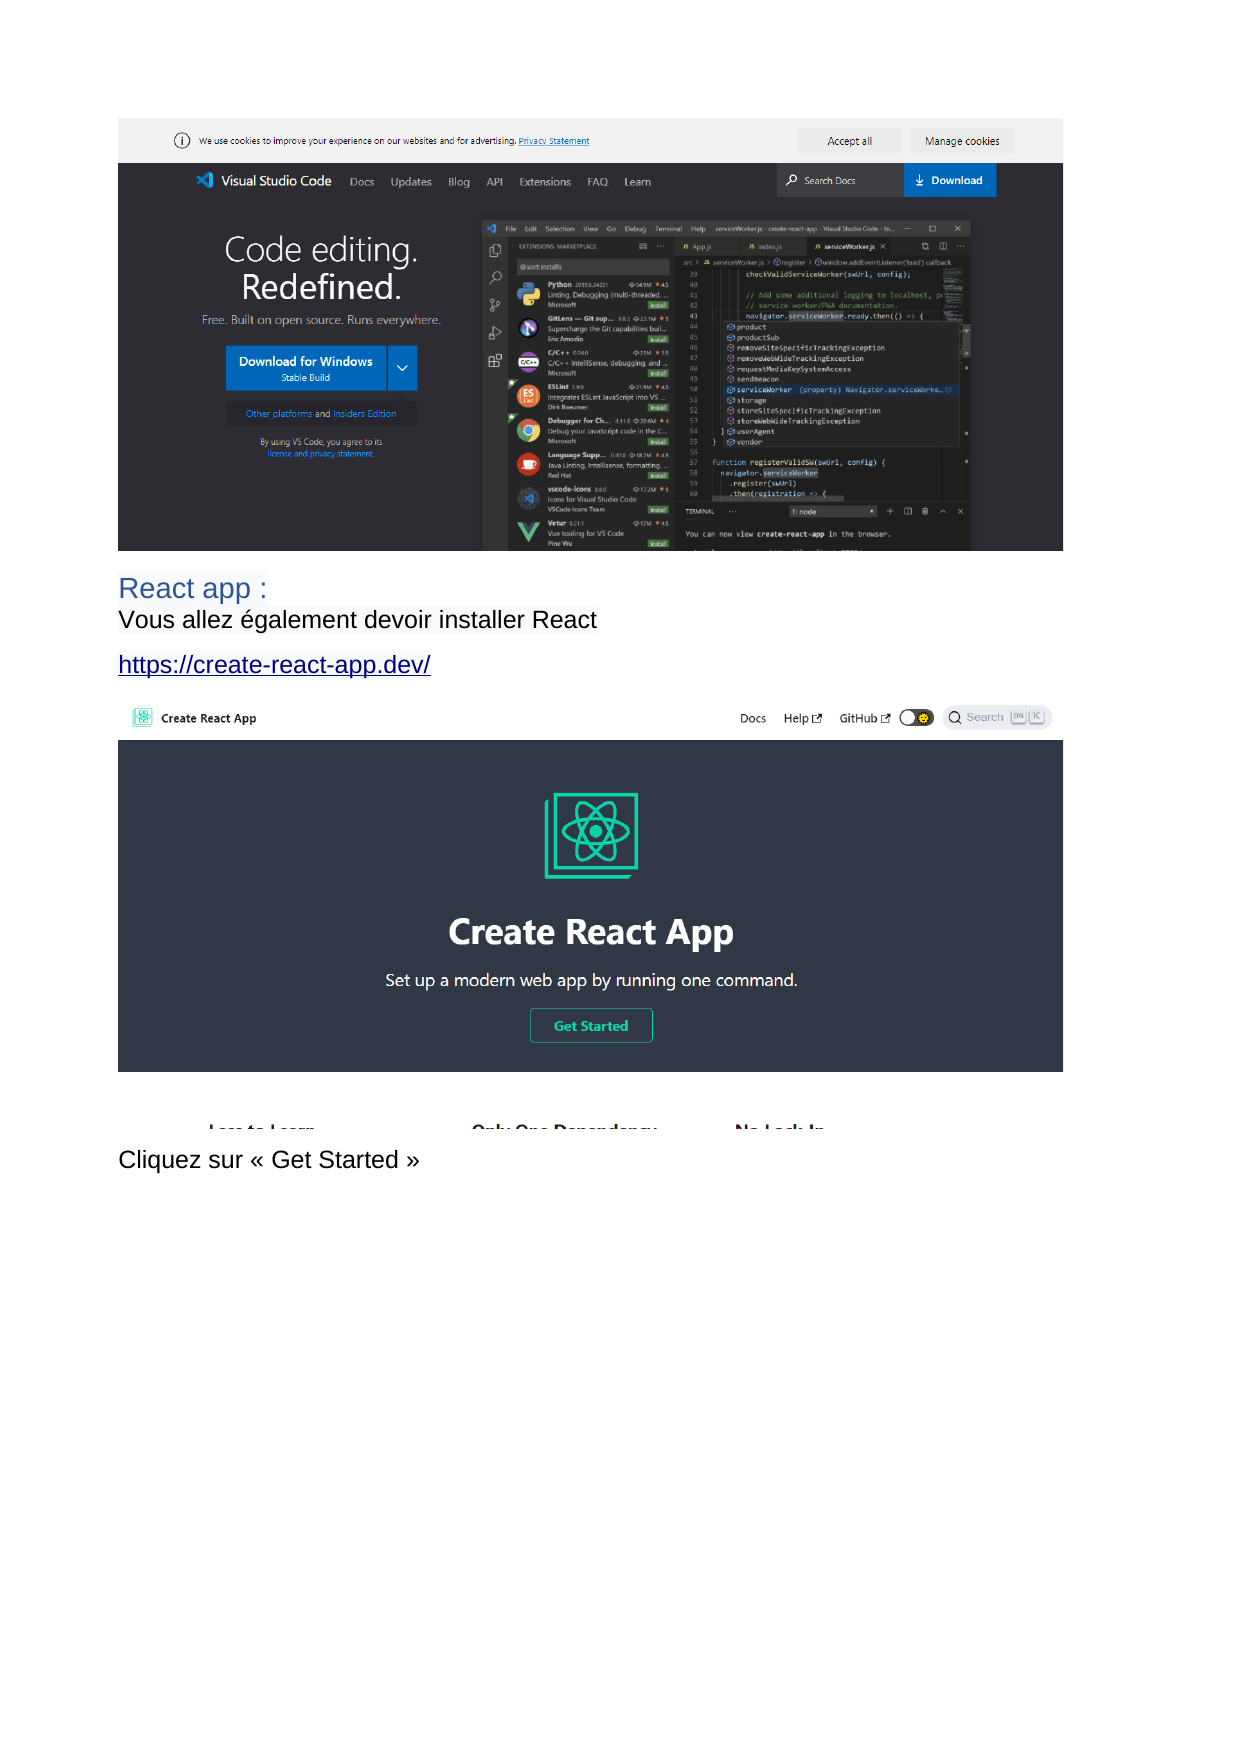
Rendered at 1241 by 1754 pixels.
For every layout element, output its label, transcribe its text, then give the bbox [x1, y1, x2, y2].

text Vous allez également devoir installer React [118, 605, 1122, 634]
picture [118, 695, 1064, 1129]
subtitle React app : [118, 571, 1122, 605]
text https://create-react-app.dev/ [118, 650, 1122, 679]
picture [118, 118, 1064, 551]
text Cliquez sur « Get Started » [118, 1145, 1122, 1173]
